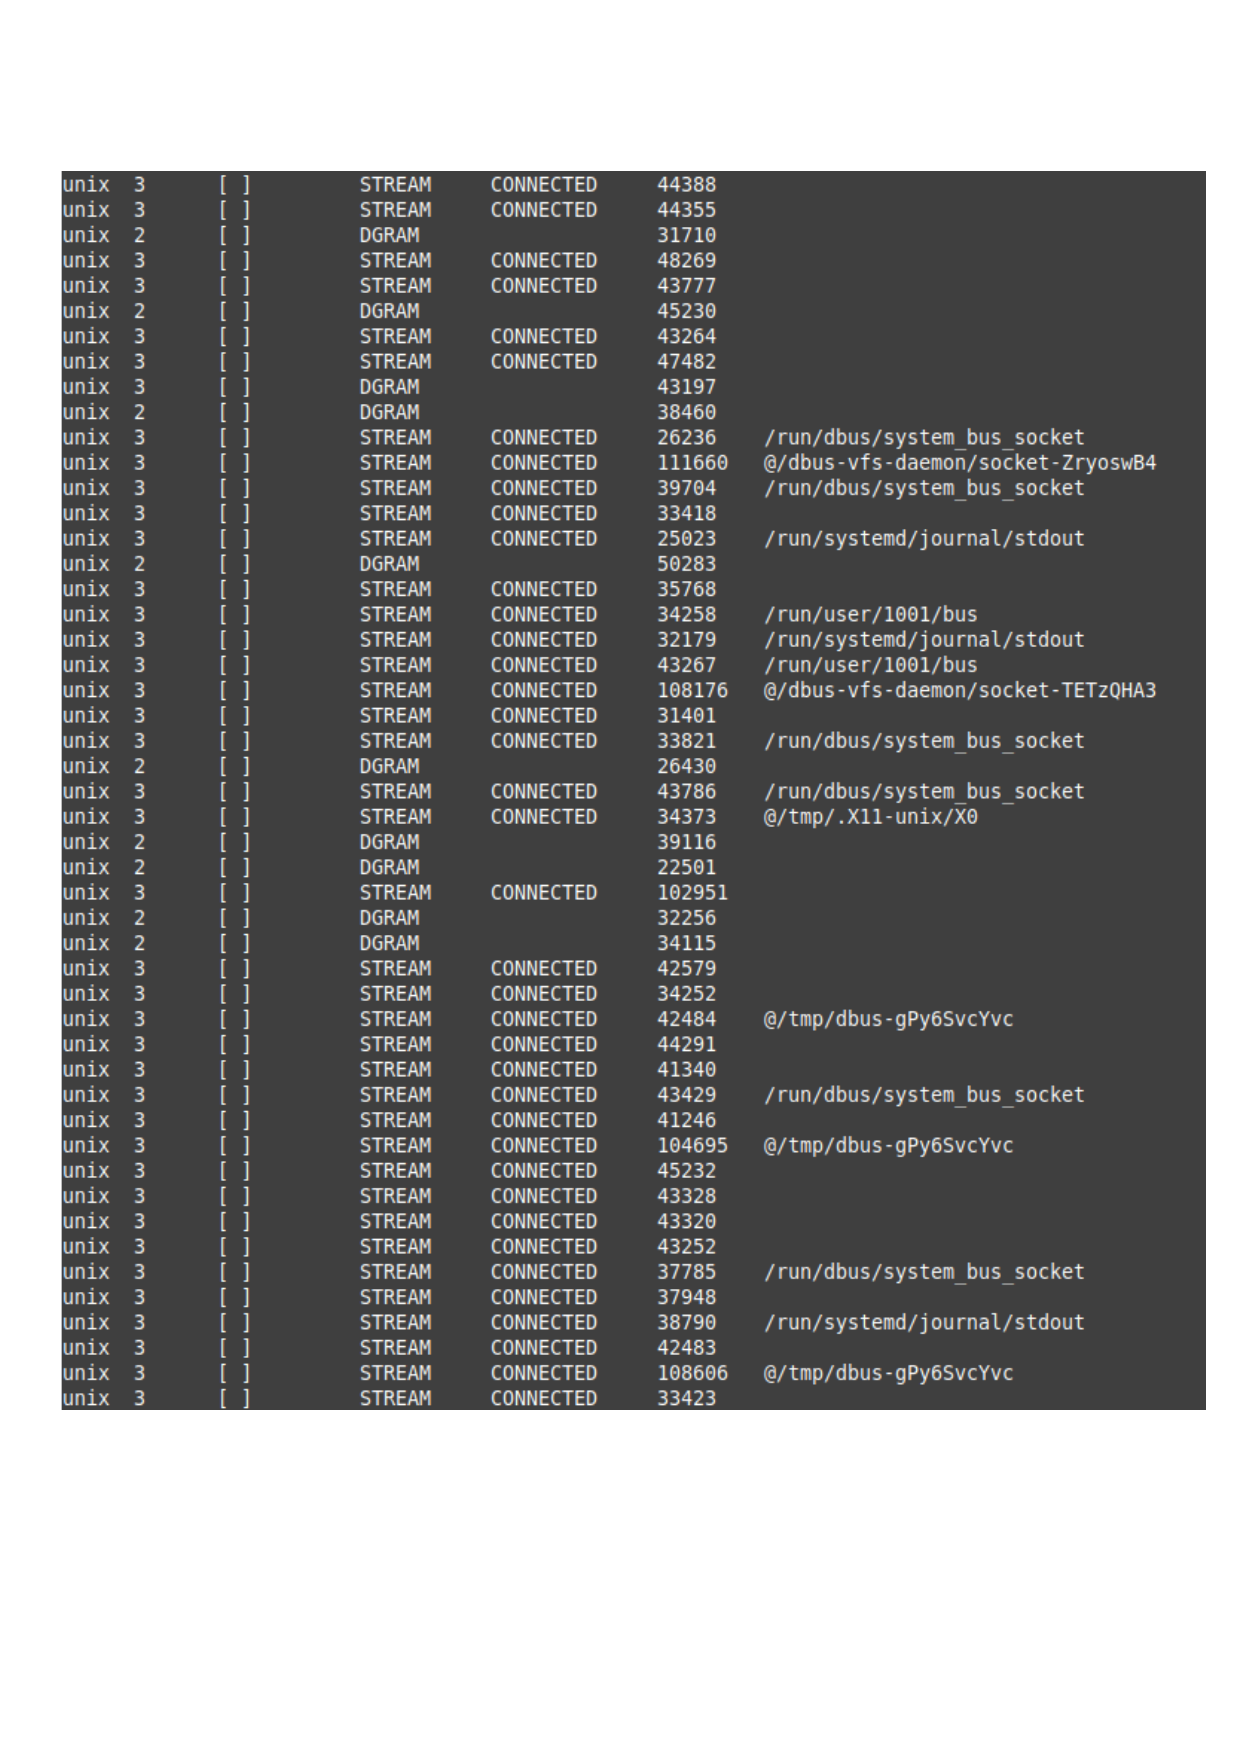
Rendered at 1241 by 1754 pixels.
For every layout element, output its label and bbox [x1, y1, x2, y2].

picture [61, 171, 1206, 1410]
